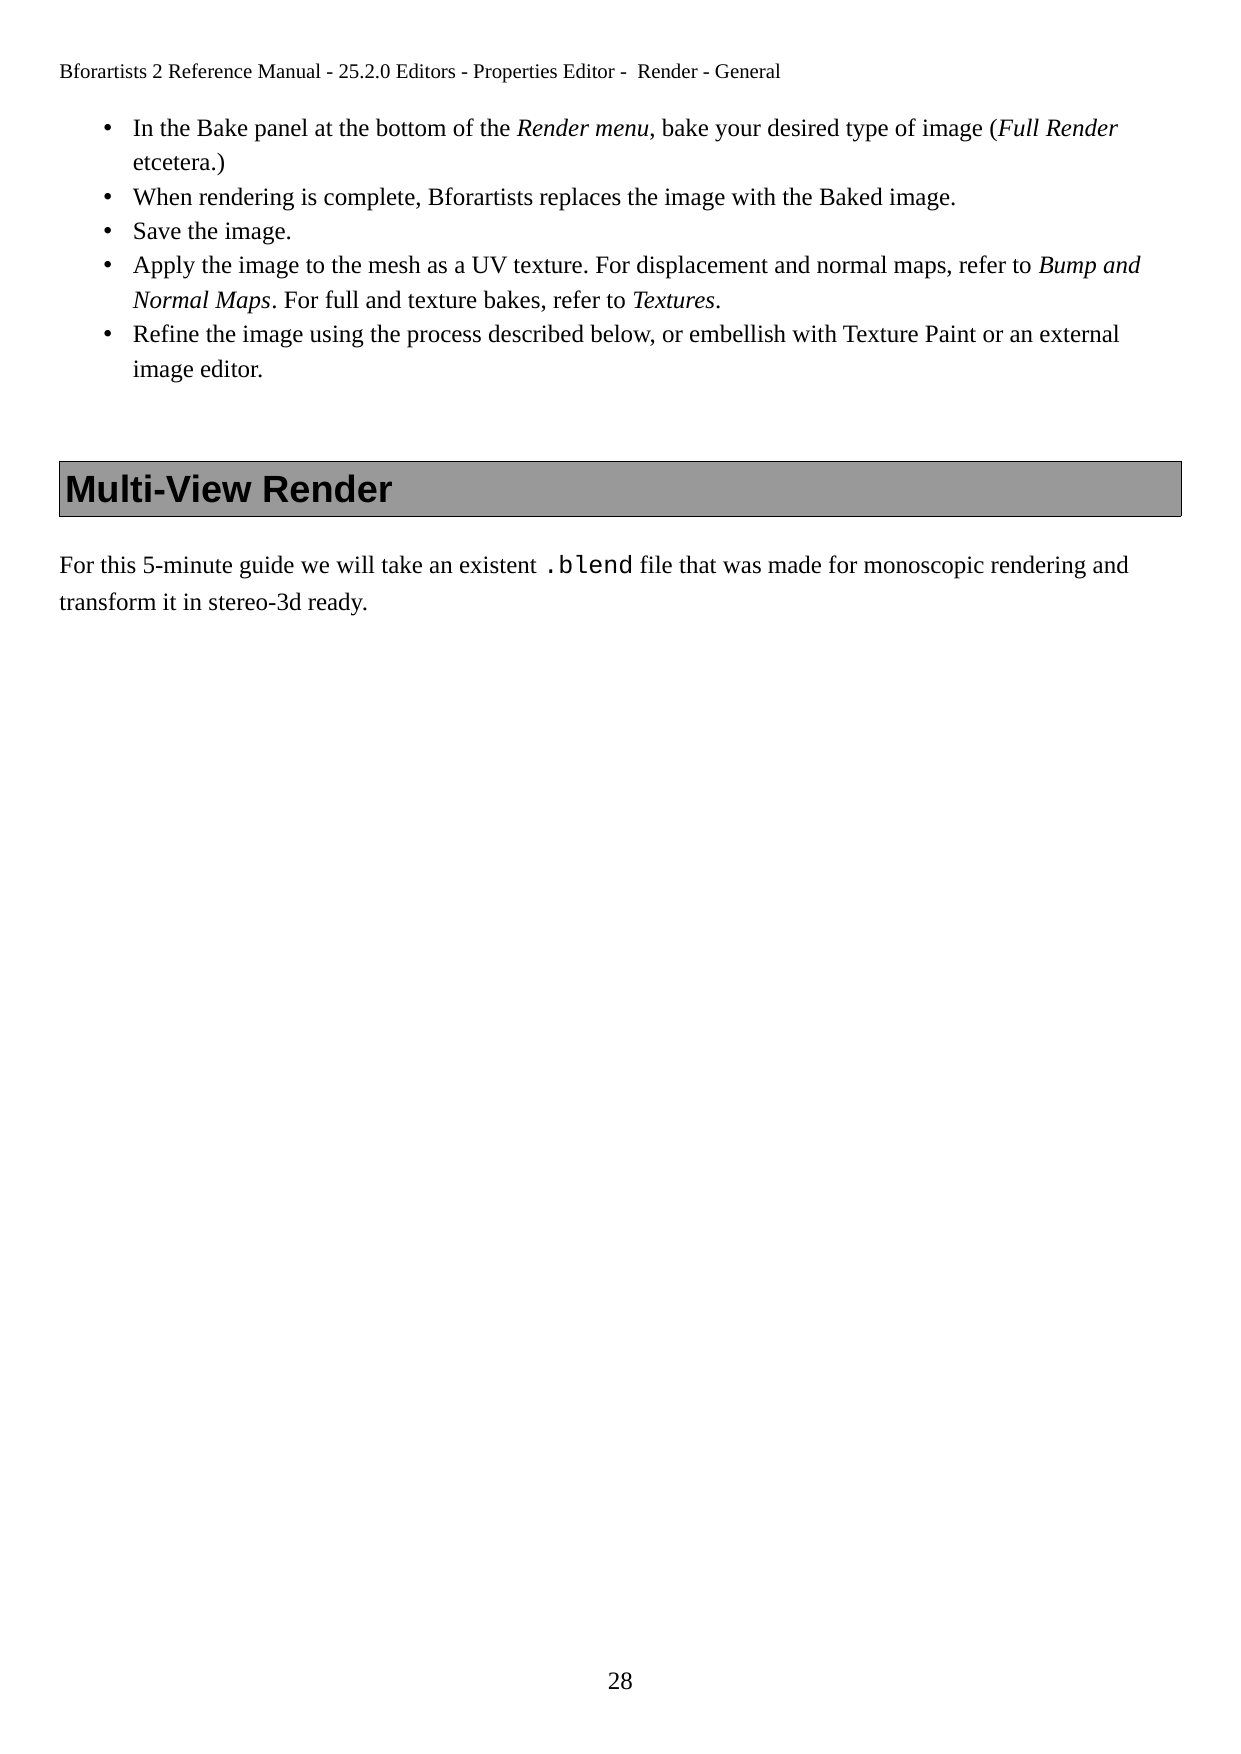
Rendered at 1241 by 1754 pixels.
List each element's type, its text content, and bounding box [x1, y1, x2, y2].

list Apply the image to the mesh as a UV texture. For displacement and normal maps, refer to Bump and Normal Maps. For full and texture bakes, refer to Textures. [103, 251, 1181, 314]
text For this 5-minute guide we will take an existent .blend file that was made for monoscopic rendering and transform it in stereo-3d ready. [59, 550, 1181, 616]
list In the Bake panel at the bottom of the Render menu, bake your desired type of image (Full Render etcetera.) [103, 113, 1181, 176]
list Refine the image using the process described below, or embellish with Texture Paint or an external image editor. [103, 319, 1181, 383]
list Save the image. [103, 216, 1181, 245]
table_header Multi-View Render [60, 462, 1181, 516]
list When rendering is complete, Bforartists replaces the image with the Baked image. [103, 182, 1181, 210]
